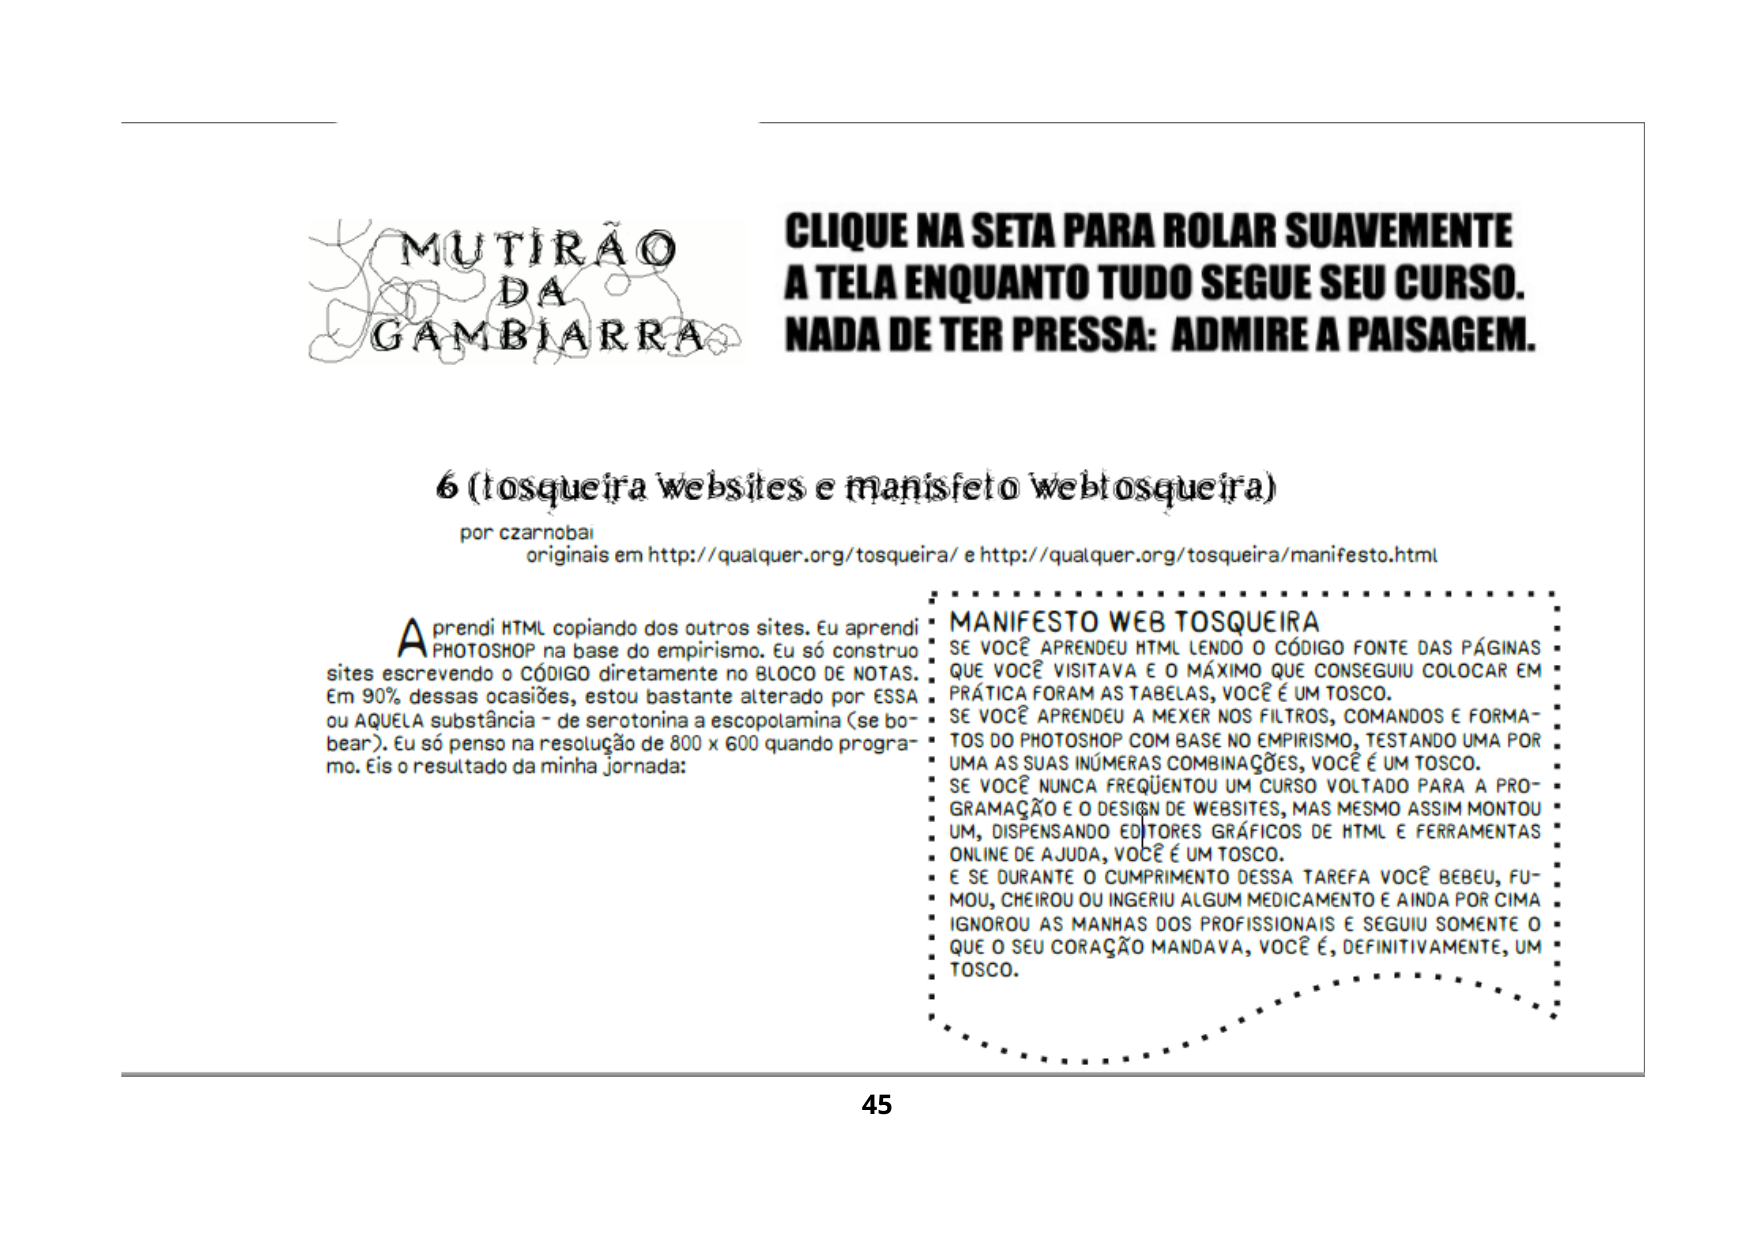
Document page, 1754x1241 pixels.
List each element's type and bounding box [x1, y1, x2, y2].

picture [121, 122, 1645, 1077]
